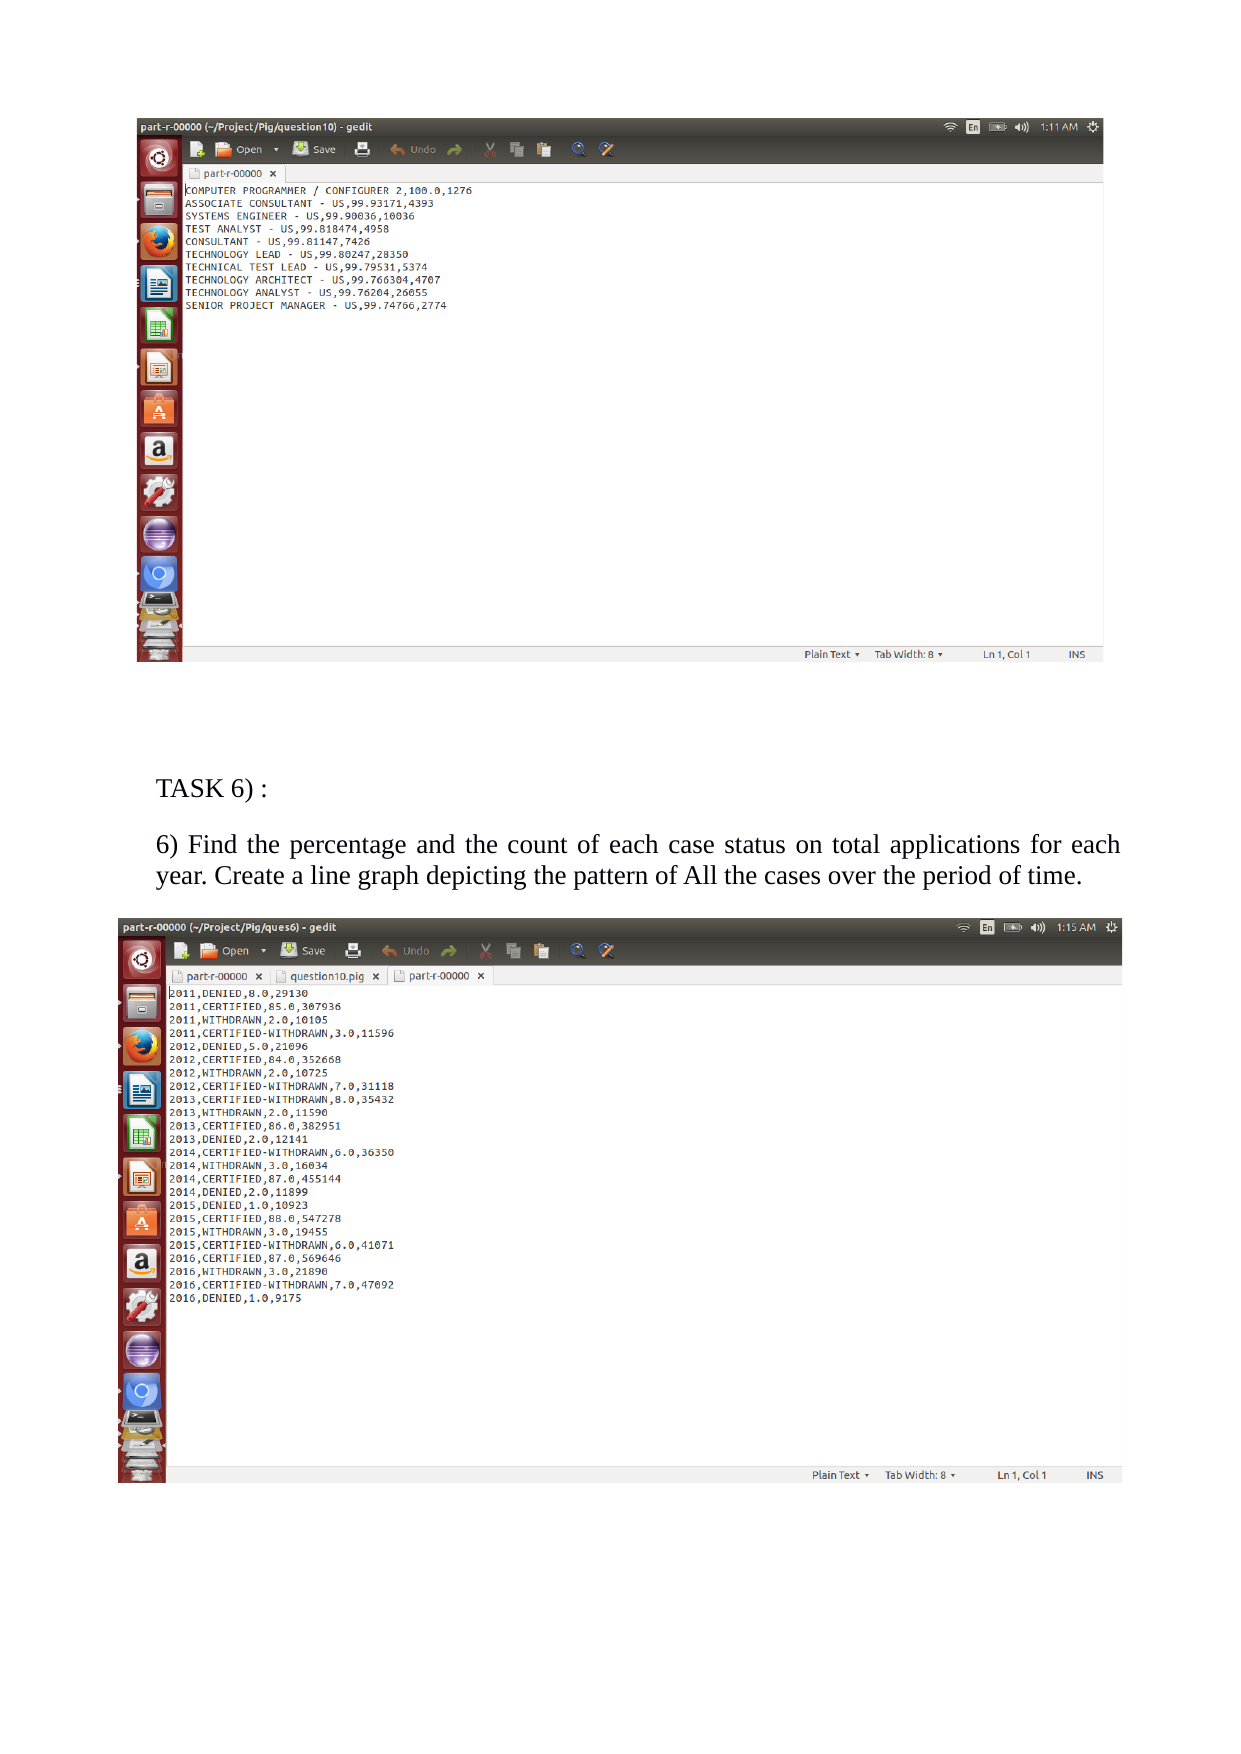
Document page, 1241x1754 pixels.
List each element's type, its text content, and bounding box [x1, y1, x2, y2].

picture [118, 918, 1123, 1483]
picture [136, 118, 1104, 662]
text 6) Find the percentage and the count of each case status on total applications for each year. Create a line graph depicting the pattern of All the cases over the period of time. [156, 828, 1122, 891]
text TASK 6) : [156, 772, 1122, 803]
